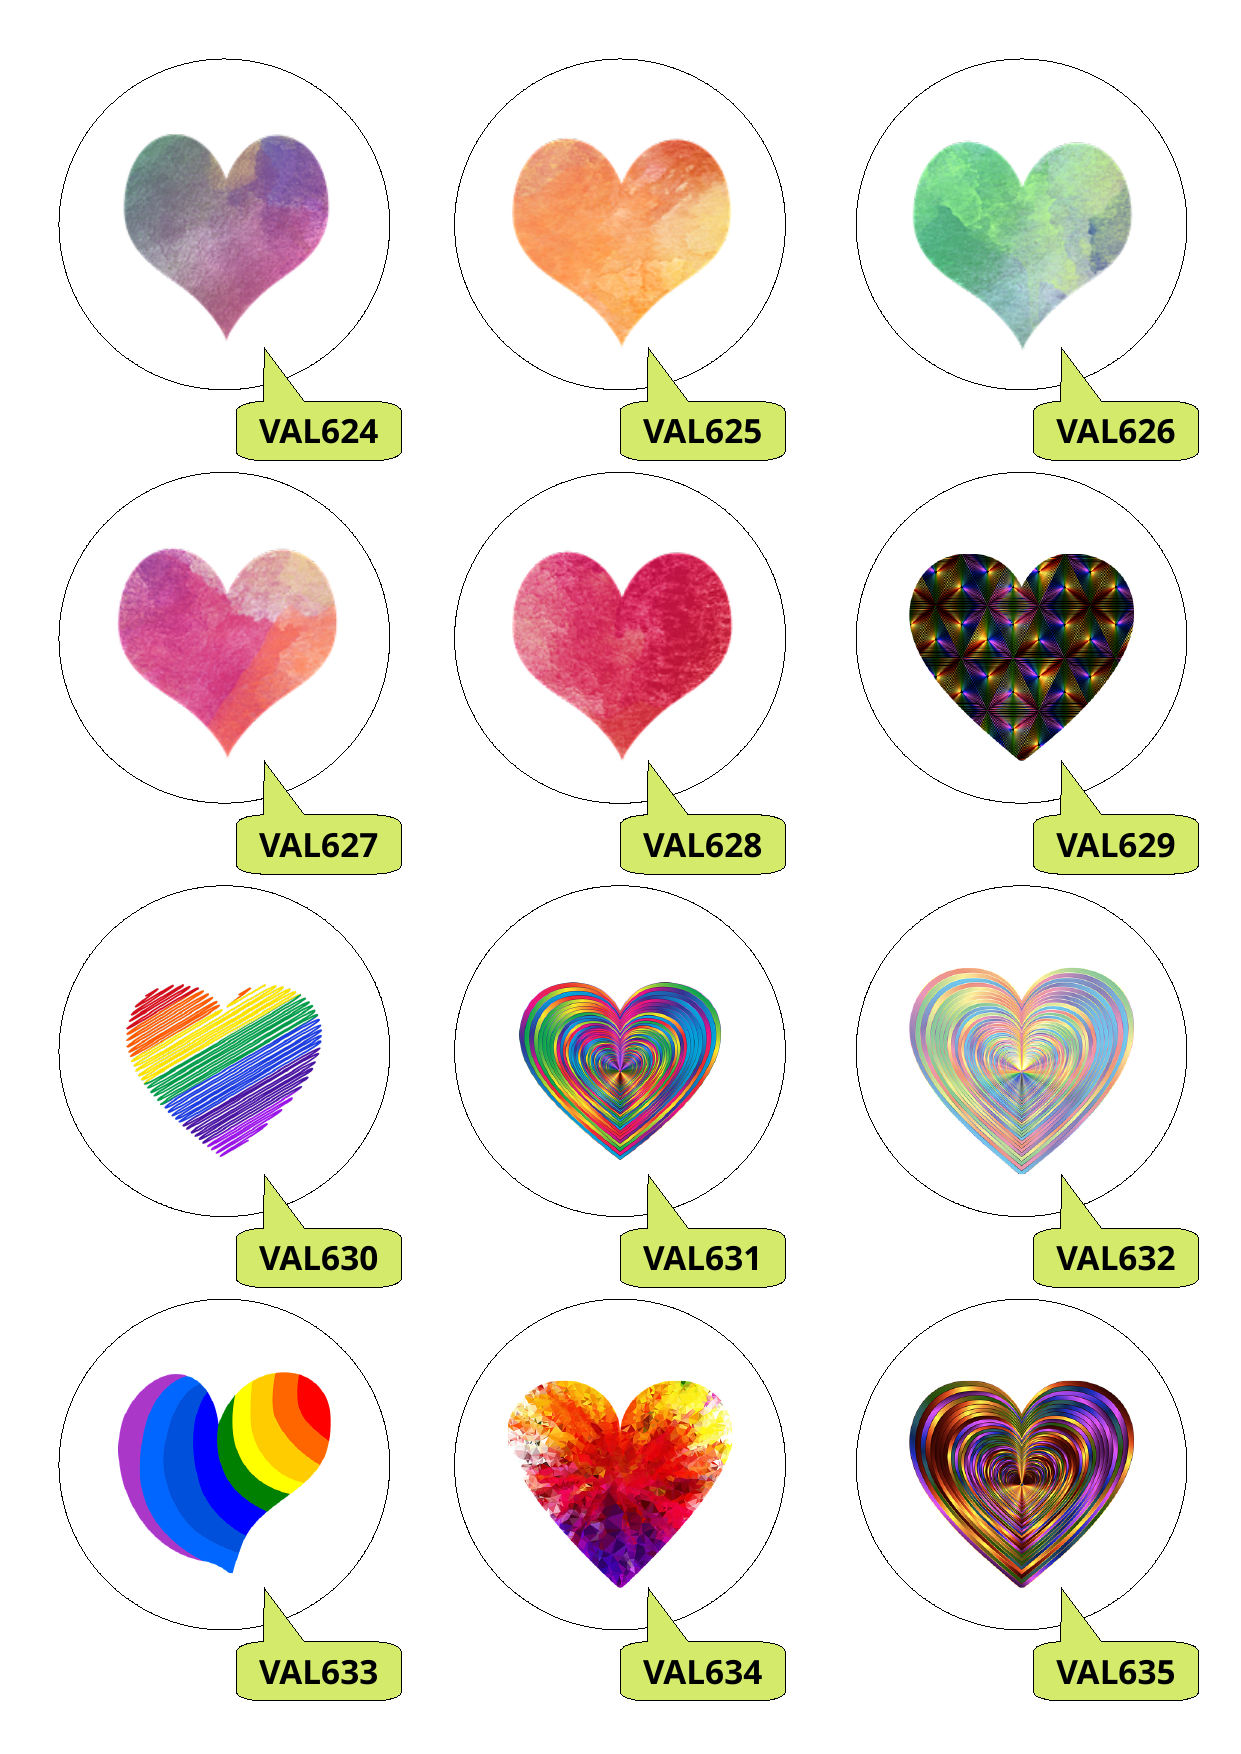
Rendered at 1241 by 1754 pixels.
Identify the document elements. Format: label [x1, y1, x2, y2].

picture [109, 532, 346, 768]
picture [500, 122, 746, 357]
picture [500, 537, 747, 763]
picture [115, 127, 340, 352]
picture [899, 126, 1150, 352]
picture [126, 984, 322, 1157]
picture [519, 982, 721, 1160]
